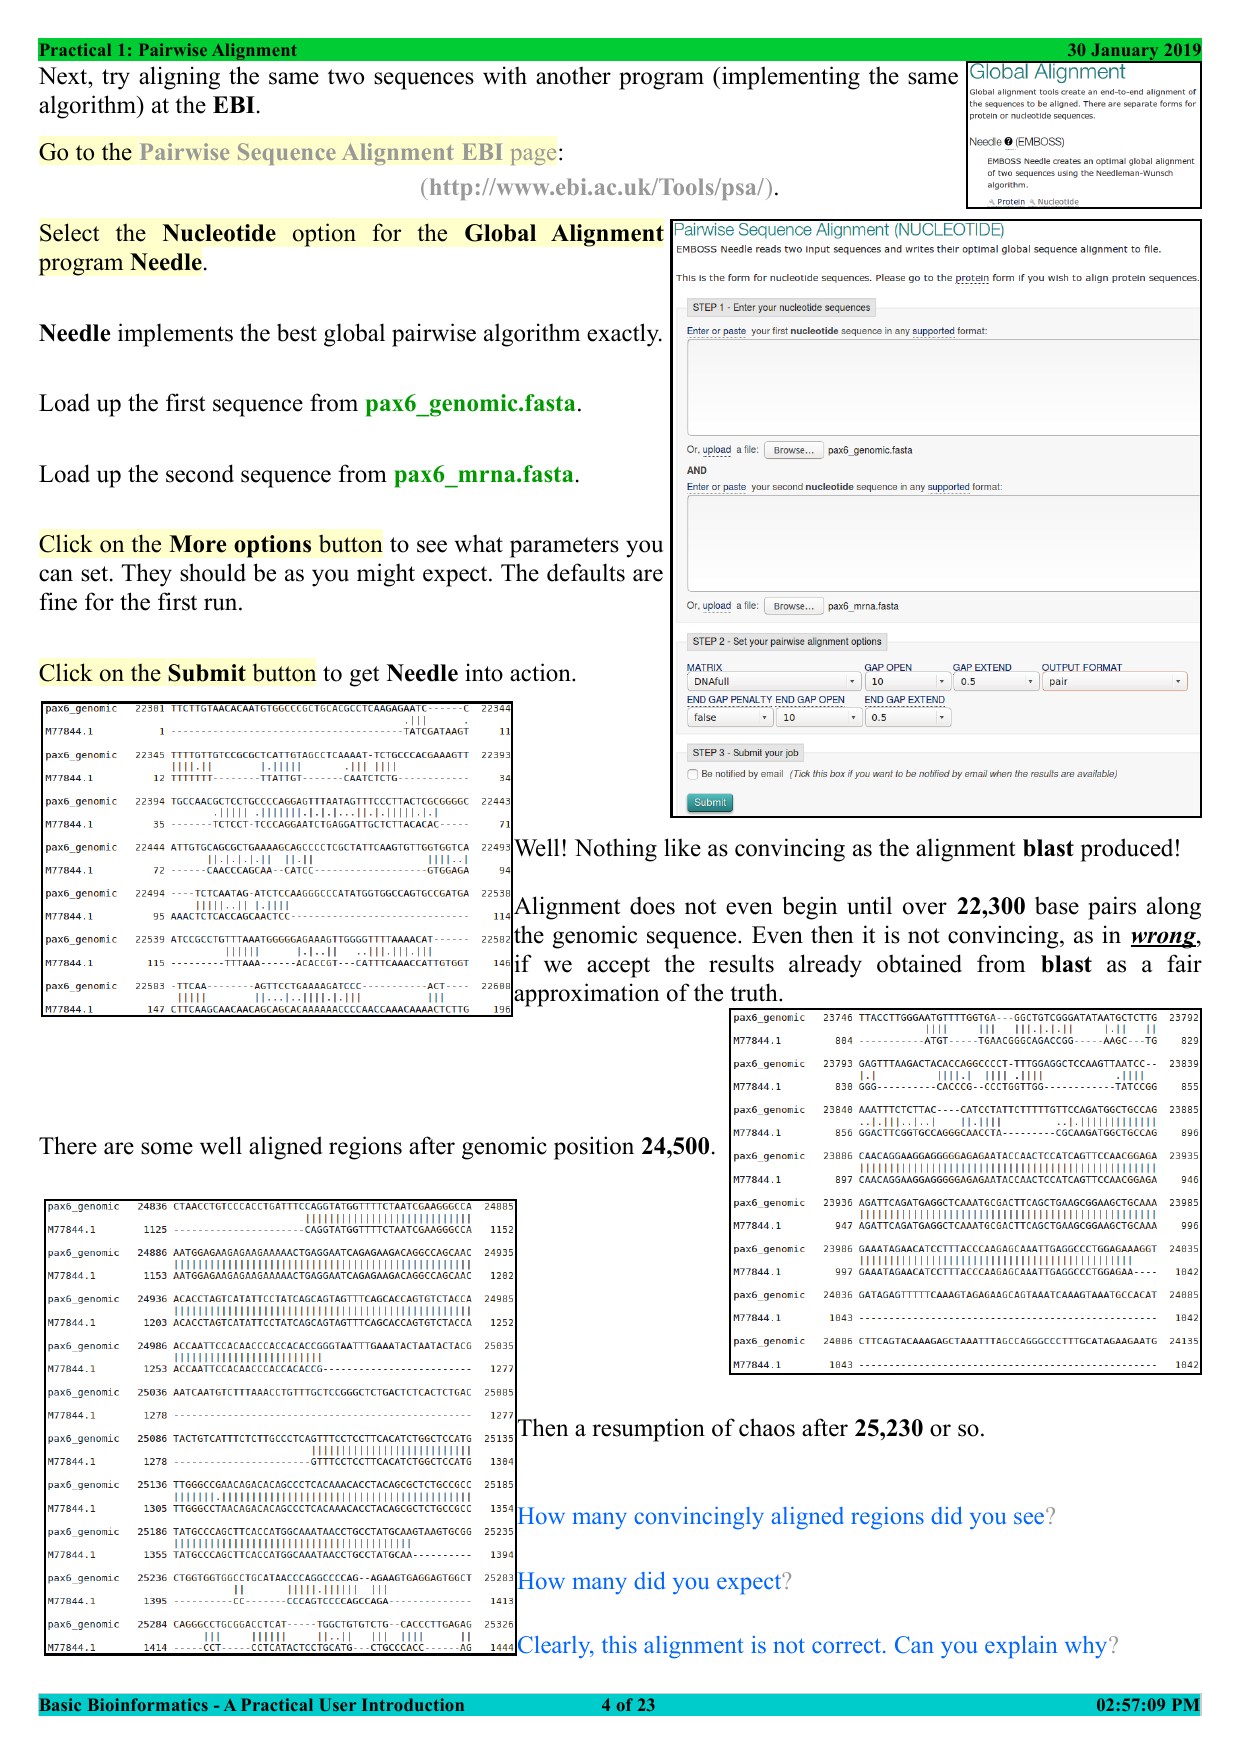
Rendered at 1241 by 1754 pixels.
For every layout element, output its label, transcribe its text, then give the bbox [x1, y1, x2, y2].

text Then a resumption of chaos after 25,230 or so. [517, 1413, 1202, 1442]
picture [968, 63, 1200, 207]
text Next, try aligning the same two sequences with another program (implementing the same algorithm) at the EBI. [38, 61, 966, 119]
text There are some well aligned regions after genomic position 24,500. [38, 1131, 729, 1160]
text Click on the Submit button to get Needle into action. [38, 657, 670, 686]
picture [673, 221, 1200, 816]
text Needle implements the best global pairwise algorithm exactly. [38, 318, 670, 347]
text Click on the More options button to see what parameters you can set. They should be as you might expect. The defaults are fine for the first run. [38, 529, 670, 616]
text Well! Nothing like as convincing as the alignment blast produced! [513, 833, 1202, 862]
text Load up the second sequence from pax6_mrna.fasta. [38, 458, 670, 487]
picture [731, 1010, 1200, 1373]
picture [46, 1201, 515, 1653]
text How many did you expect? [517, 1566, 1202, 1595]
text Alignment does not even begin until over 22,300 base pairs along the genomic sequence. Even then it is not convincing, as in wrong, if we accept the results already obtained from blast as a fair approximation of the truth. [513, 891, 1202, 1007]
text Go to the Pairwise Sequence Alignment EBI page: [38, 136, 966, 165]
picture [43, 704, 511, 1015]
text Select the Nucleotide option for the Global Alignment program Needle. [38, 218, 1201, 276]
text Clearly, this alignment is not correct. Can you explain why? [38, 1630, 1202, 1659]
text (http://www.ebi.ac.uk/Tools/psa/). [38, 171, 966, 200]
text Load up the first sequence from pax6_genomic.fasta. [38, 388, 670, 417]
text How many convincingly aligned regions did you see? [517, 1501, 1202, 1530]
